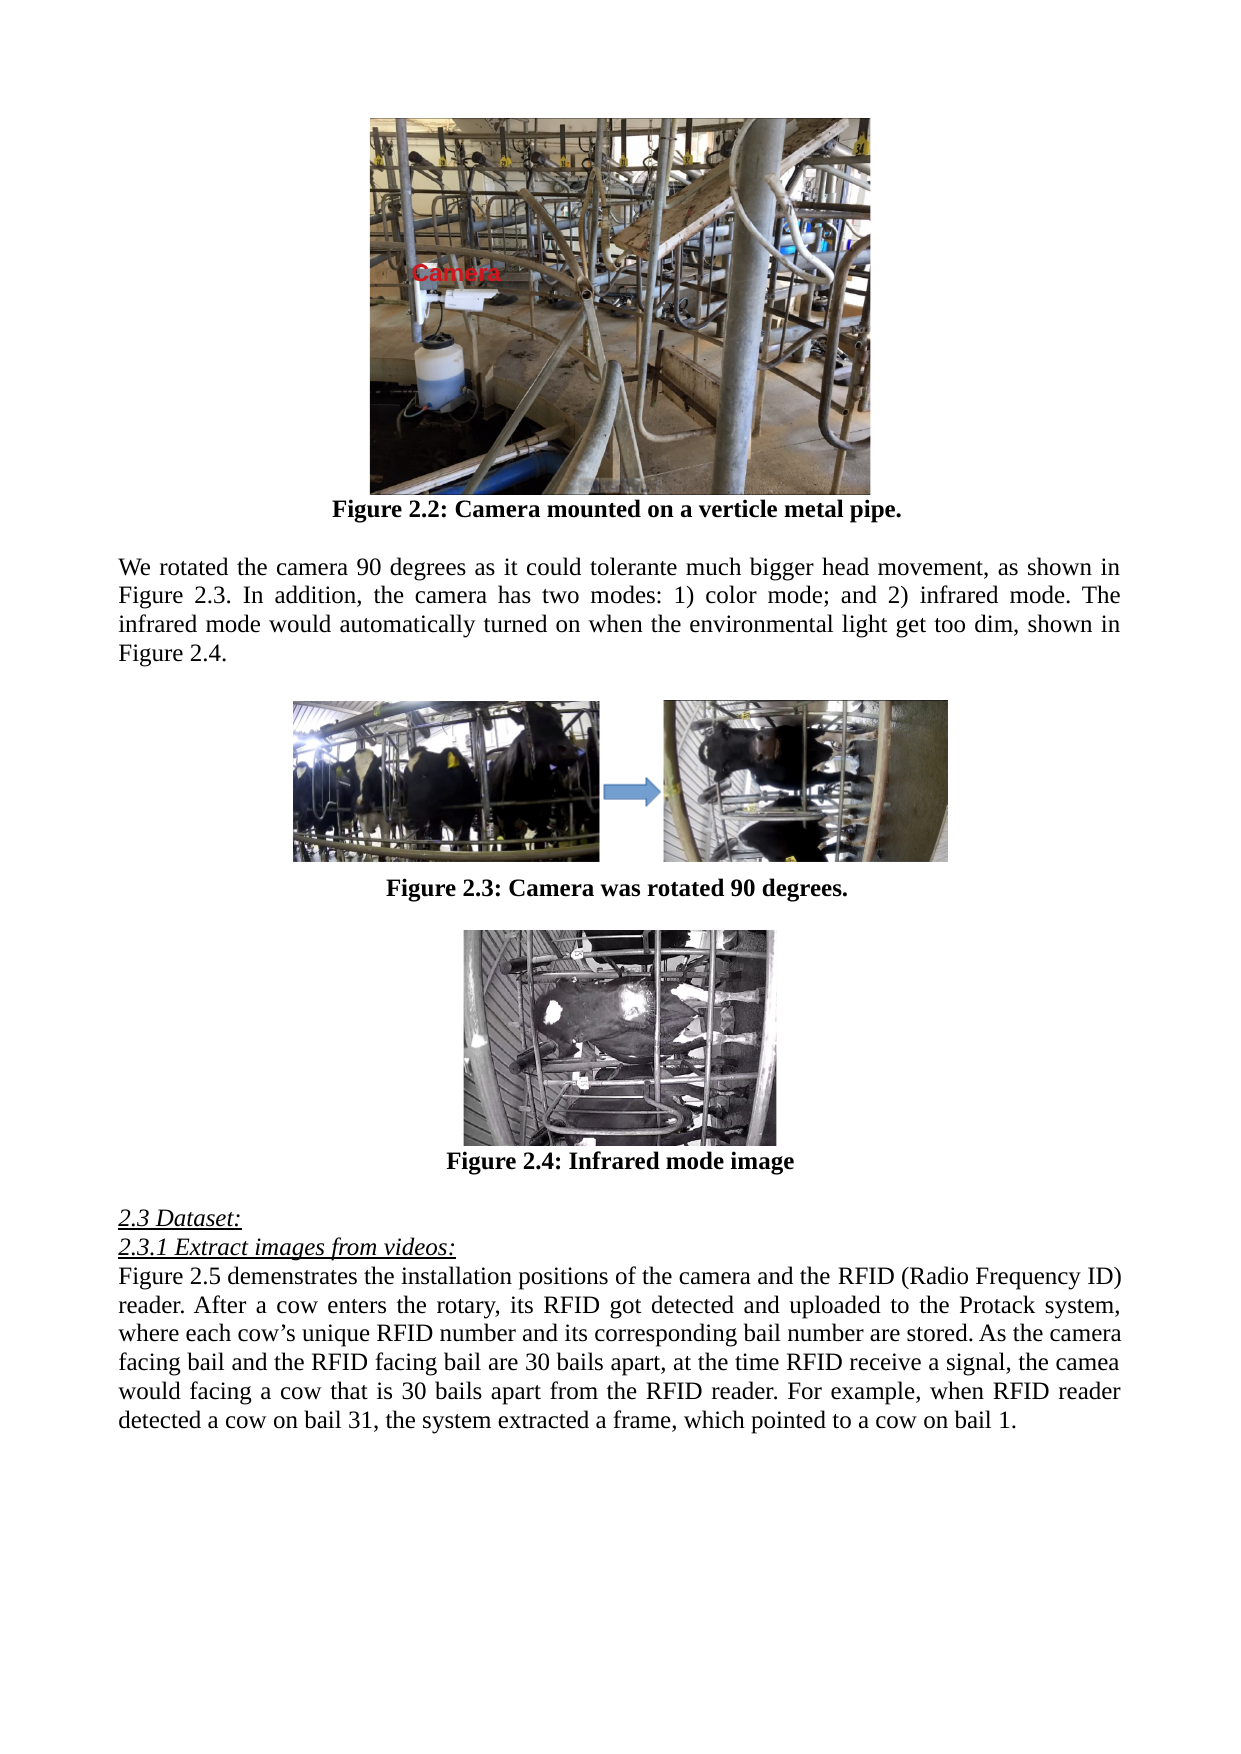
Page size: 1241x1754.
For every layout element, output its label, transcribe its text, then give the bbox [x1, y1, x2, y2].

picture [369, 118, 871, 495]
text Figure 2.2: Camera mounted on a verticle metal pipe. [118, 118, 1122, 523]
text 2.3.1 Extract images from videos: [118, 1232, 1122, 1261]
picture [463, 930, 777, 1146]
picture [286, 695, 954, 873]
text We rotated the camera 90 degrees as it could tolerante much bigger head movement, as shown in Figure 2.3. In addition, the camera has two modes: 1) color mode; and 2) infrared mode. The infrared mode would automatically turned on when the environmental light get too dim, shown in Figure 2.4. [118, 552, 1122, 667]
text 2.3 Dataset: [118, 1203, 1122, 1232]
text Figure 2.3: Camera was rotated 90 degrees. [118, 696, 1122, 901]
text Figure 2.5 demenstrates the installation positions of the camera and the RFID (Radio Frequency ID) reader. After a cow enters the rotary, its RFID got detected and uploaded to the Protack system, where each cow’s unique RFID number and its corresponding bail number are stored. As the camera facing bail and the RFID facing bail are 30 bails apart, at the time RFID receive a signal, the camea would facing a cow that is 30 bails apart from the RFID reader. For example, when RFID reader detected a cow on bail 31, the system extracted a frame, which pointed to a cow on bail 1. [118, 1261, 1122, 1433]
text Figure 2.4: Infrared mode image [118, 930, 1122, 1175]
